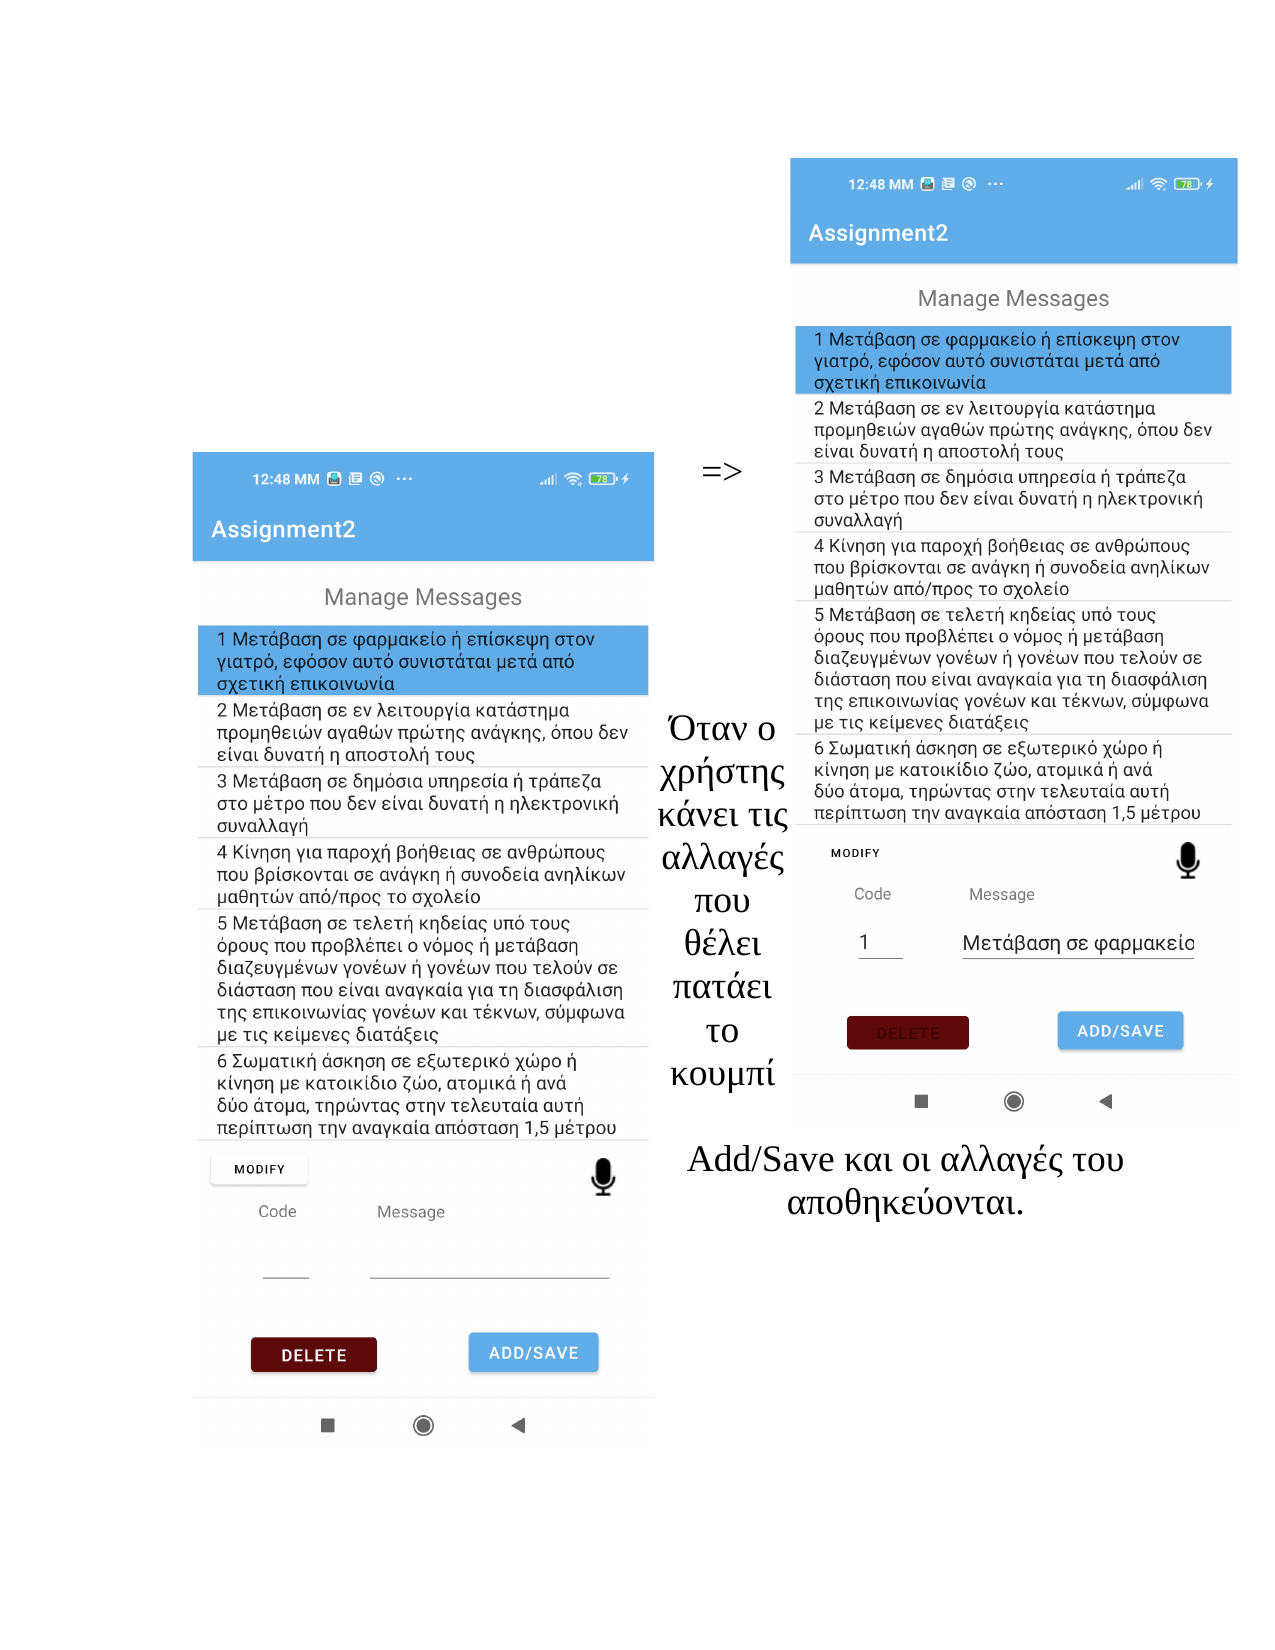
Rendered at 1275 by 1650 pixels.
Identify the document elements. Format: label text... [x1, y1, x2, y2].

text => [118, 449, 790, 492]
picture [192, 452, 655, 1453]
text Όταν ο χρήστης κάνει τις αλλαγές που θέλει πατάει το κουμπί Add/Save και οι αλλαγές του αποθηκεύονται. [655, 705, 1157, 1223]
picture [790, 158, 1238, 1128]
text [118, 705, 192, 1223]
